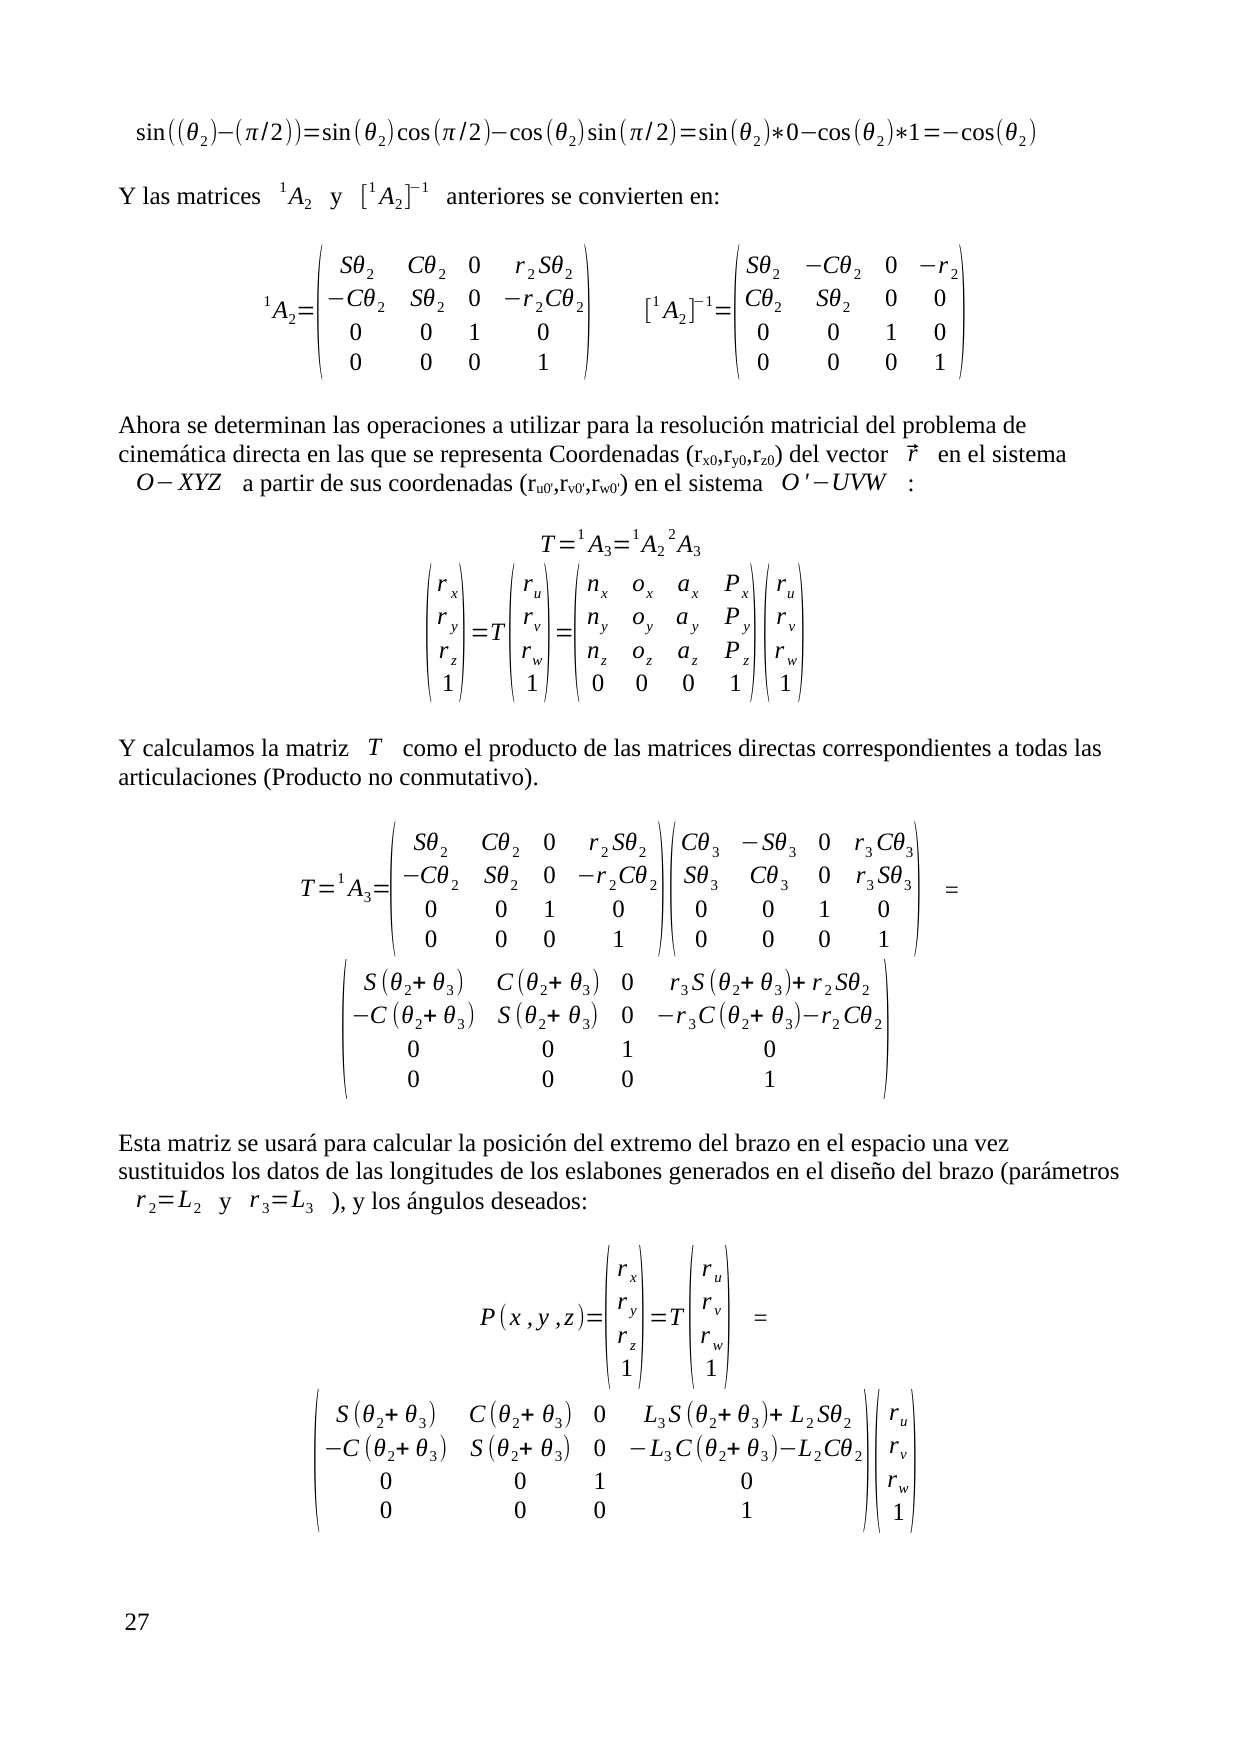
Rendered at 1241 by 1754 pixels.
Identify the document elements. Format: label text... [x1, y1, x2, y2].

text = [118, 819, 1122, 959]
text Ahora se determinan las operaciones a utilizar para la resolución matricial del problema de cinemática directa en las que se representa Coordenadas (rx0,ry0,rz0) del vectoren el sistemaa partir de sus coordenadas (ru0',rv0',rw0') en el sistema: [118, 411, 1122, 497]
text Esta matriz se usará para calcular la posición del extremo del brazo en el espacio una vez sustituidos los datos de las longitudes de los eslabones generados en el diseño del brazo (parámetrosy), y los ángulos deseados: [118, 1128, 1122, 1217]
text = [118, 1245, 1122, 1389]
text Y las matricesyanteriores se convierten en: [118, 178, 1122, 213]
text Y calculamos la matrizcomo el producto de las matrices directas correspondientes a todas las articulaciones (Producto no conmutativo). [118, 733, 1122, 791]
